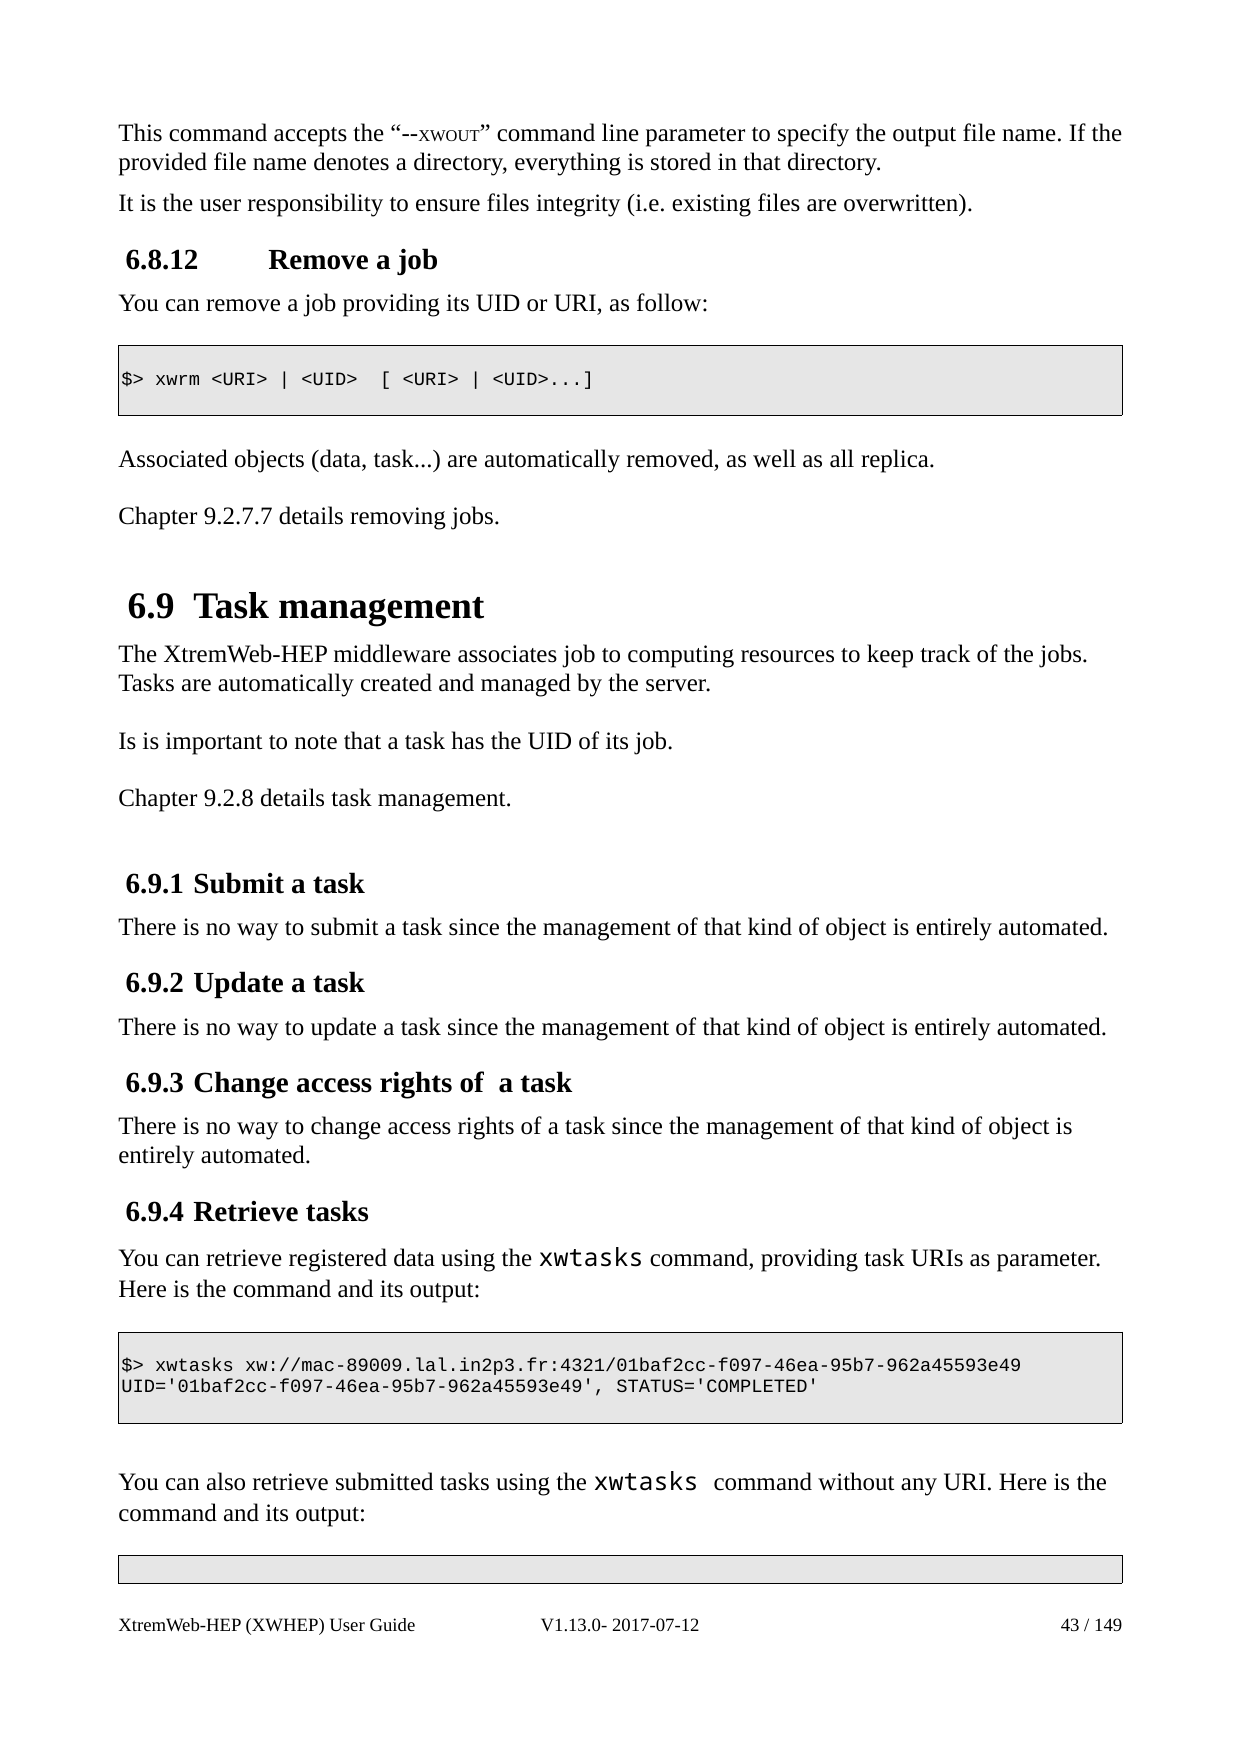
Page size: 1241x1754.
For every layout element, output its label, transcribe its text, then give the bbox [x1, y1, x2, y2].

subtitle Update a task [118, 966, 1122, 999]
text You can retrieve registered data using the xwtasks command, providing task URIs as parameter. Here is the command and its output: [118, 1240, 1122, 1303]
subtitle Remove a job [118, 242, 1122, 275]
text Associated objects (data, task...) are automatically removed, as well as all replica. [118, 444, 1122, 473]
text You can remove a job providing its UID or URI, as follow: [118, 288, 1122, 317]
text There is no way to submit a task since the management of that kind of object is entirely automated. [118, 912, 1122, 941]
text There is no way to update a task since the management of that kind of object is entirely automated. [118, 1012, 1122, 1040]
text UID='01baf2cc-f097-46ea-95b7-962a45593e49', STATUS='COMPLETED' [119, 1374, 1122, 1395]
subtitle Change access rights of a task [118, 1065, 1122, 1099]
text Chapter 9.2.7.7 details removing jobs. [118, 501, 1122, 530]
text Chapter 9.2.8 details task management. [118, 783, 1122, 812]
text Is is important to note that a task has the UID of its job. [118, 726, 1122, 754]
text You can also retrieve submitted tasks using the xwtasks command without any URI. Here is the command and its output: [118, 1464, 1122, 1527]
text It is the user responsibility to ensure files integrity (i.e. existing files are overwritten). [118, 188, 1122, 217]
subtitle Submit a task [118, 866, 1122, 899]
text There is no way to change access rights of a task since the management of that kind of object is entirely automated. [118, 1111, 1122, 1169]
text $> xwtasks xw://mac-89009.lal.in2p3.fr:4321/01baf2cc-f097-46ea-95b7-962a45593e49 [119, 1353, 1122, 1374]
subtitle Task management [118, 584, 1122, 627]
subtitle Retrieve tasks [118, 1194, 1122, 1227]
text The XtremWeb-HEP middleware associates job to computing resources to keep track of the jobs. Tasks are automatically created and managed by the server. [118, 639, 1122, 697]
text This command accepts the “--xwout” command line parameter to specify the output file name. If the provided file name denotes a directory, everything is stored in that directory. [118, 118, 1122, 176]
text $> xwrm <URI> | <UID> [ <URI> | <UID>...] [119, 367, 1122, 388]
